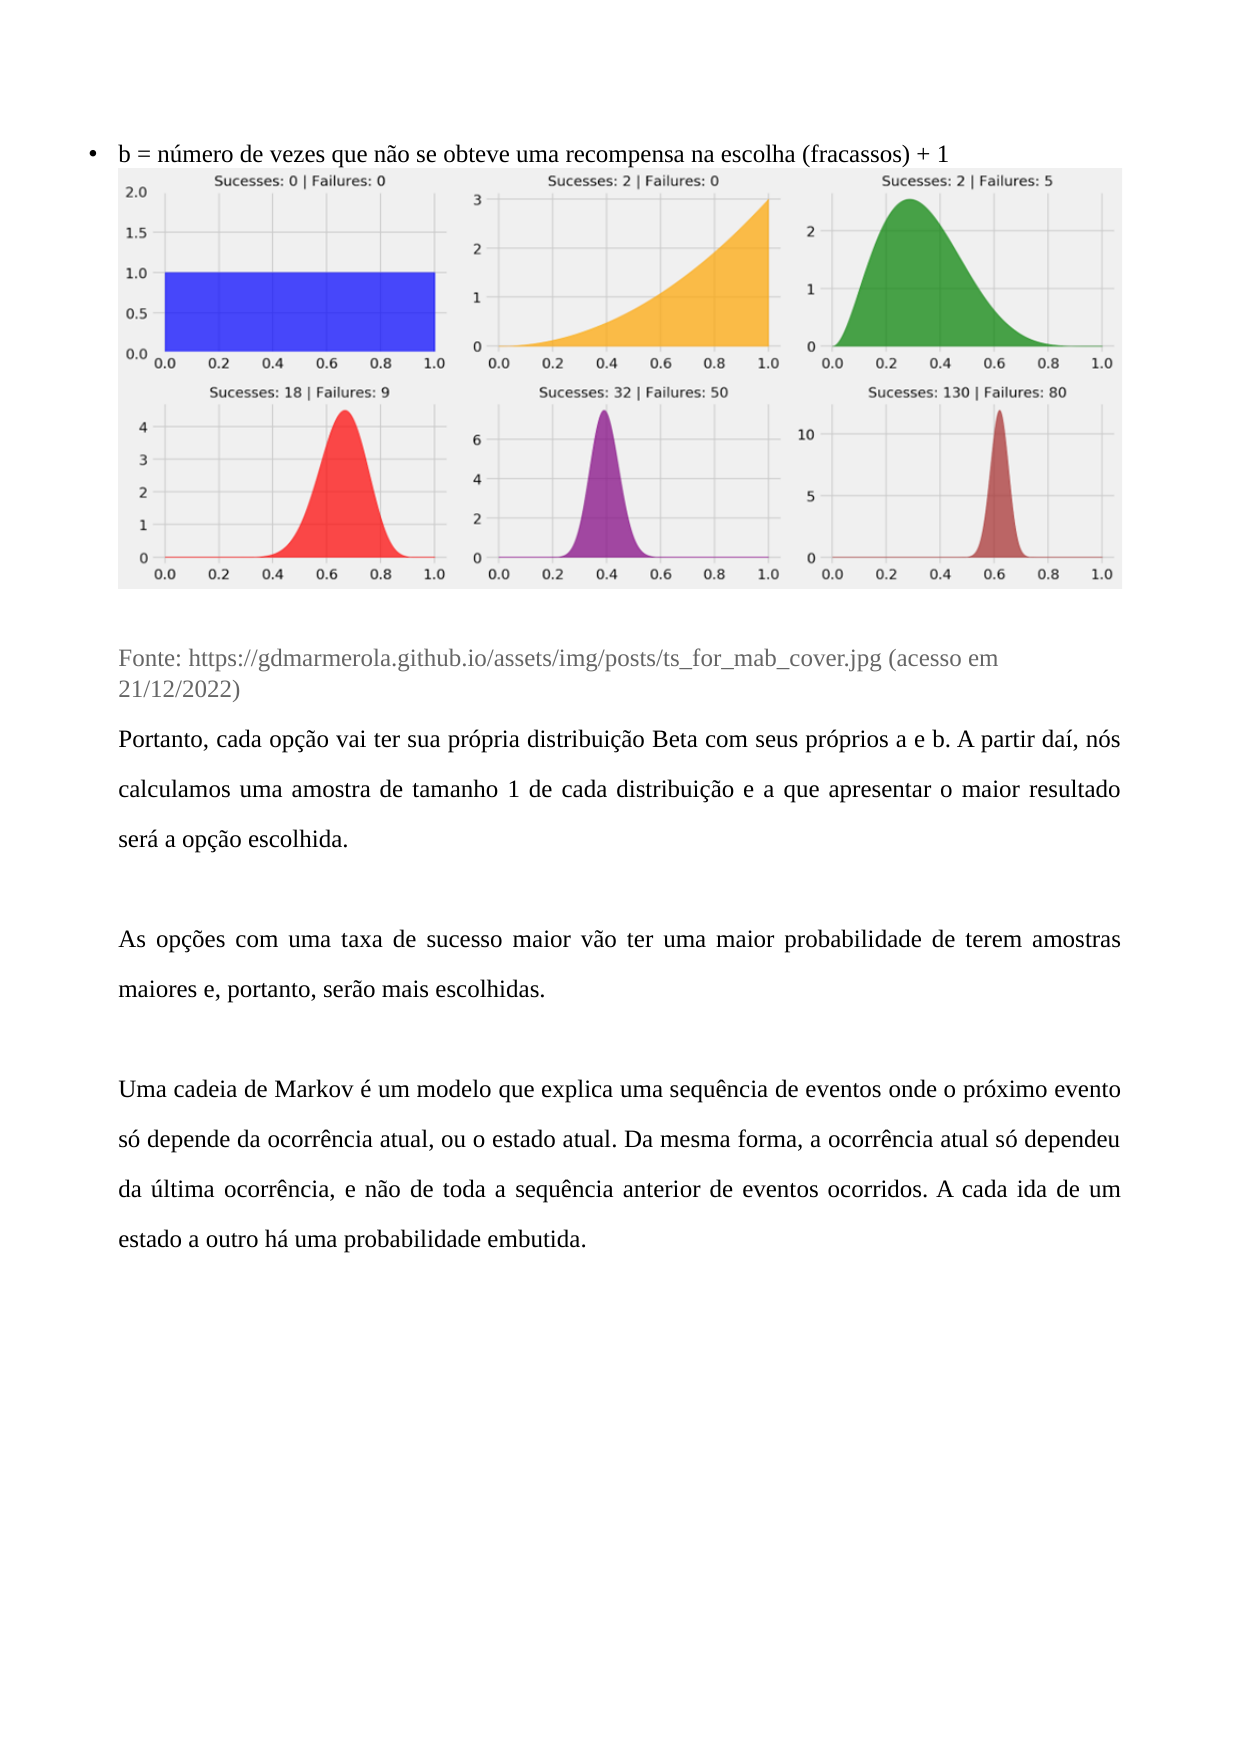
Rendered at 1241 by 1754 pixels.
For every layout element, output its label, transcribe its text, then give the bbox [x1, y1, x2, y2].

text Uma cadeia de Markov é um modelo que explica uma sequência de eventos onde o próximo evento só depende da ocorrência atual, ou o estado atual. Da mesma forma, a ocorrência atual só dependeu da última ocorrência, e não de toda a sequência anterior de eventos ocorridos. A cada ida de um estado a outro há uma probabilidade embutida. [118, 1053, 1122, 1253]
picture [118, 168, 1123, 589]
text Portanto, cada opção vai ter sua própria distribuição Beta com seus próprios a e b. A partir daí, nós calculamos uma amostra de tamanho 1 de cada distribuição e a que apresentar o maior resultado será a opção escolhida. [118, 703, 1122, 853]
text Fonte: https://gdmarmerola.github.io/assets/img/posts/ts_for_mab_cover.jpg (acesso em 21/12/2022) [118, 641, 1122, 703]
text As opções com uma taxa de sucesso maior vão ter uma maior probabilidade de terem amostras maiores e, portanto, serão mais escolhidas. [118, 903, 1122, 1003]
list b = número de vezes que não se obteve uma recompensa na escolha (fracassos) + 1 [118, 118, 1122, 168]
